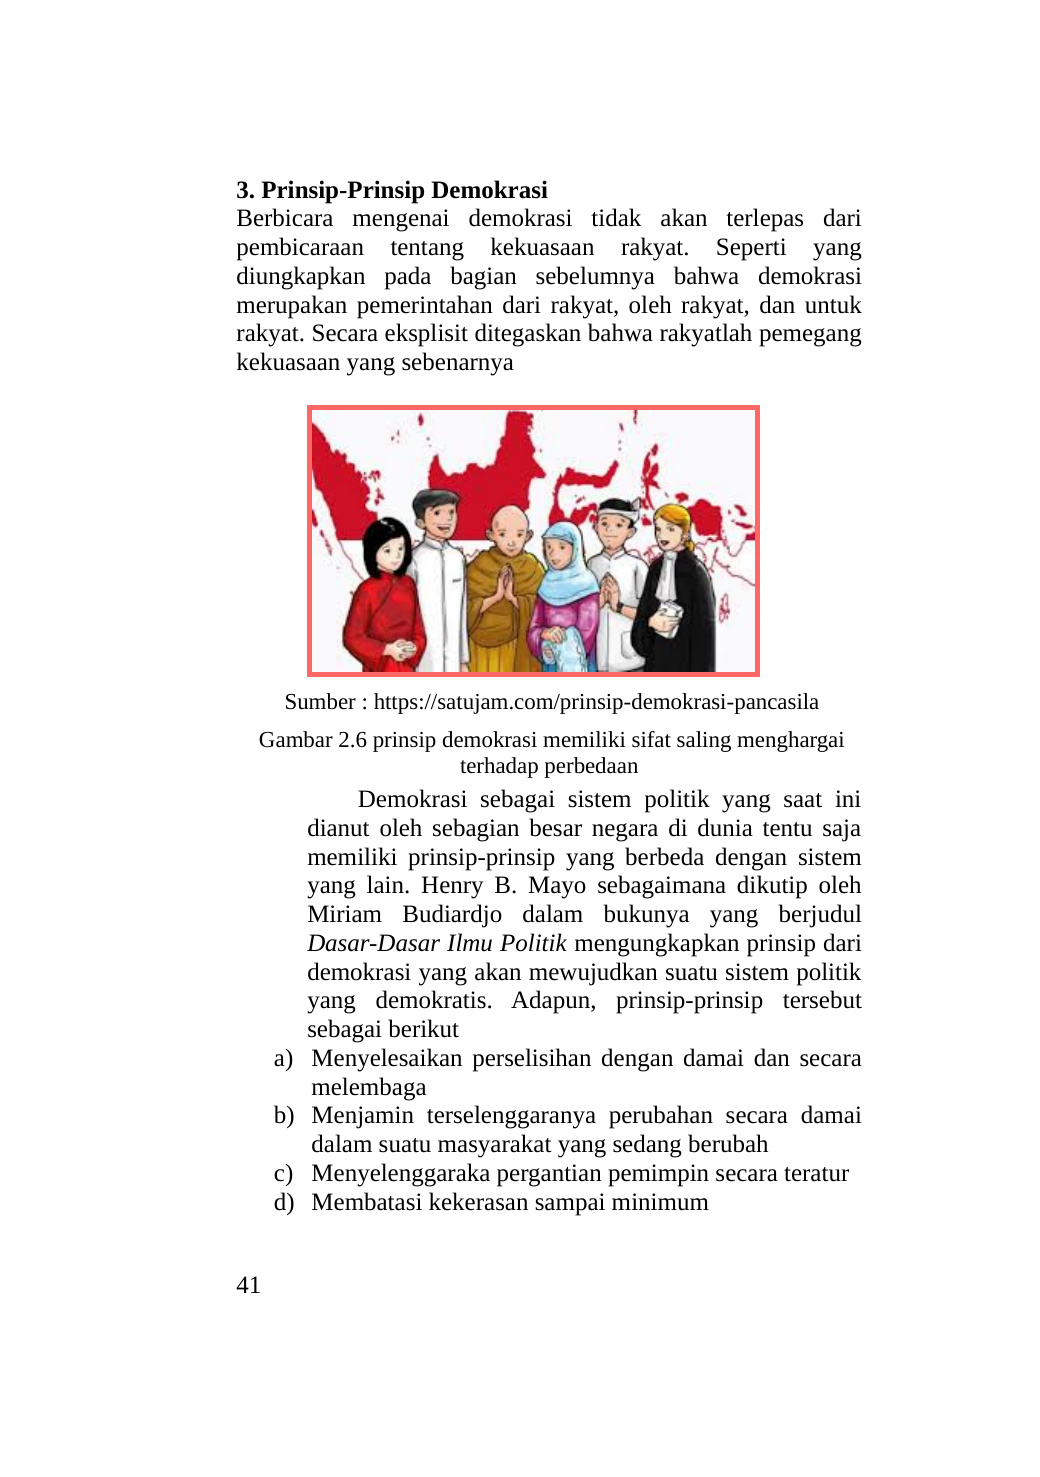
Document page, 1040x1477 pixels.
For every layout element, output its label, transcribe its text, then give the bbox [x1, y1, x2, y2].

list Membatasi kekerasan sampai minimum [274, 1187, 862, 1215]
list Menyelenggaraka pergantian pemimpin secara teratur [274, 1158, 862, 1187]
list Berbicara mengenai demokrasi tidak akan terlepas dari pembicaraan tentang kekuasaan rakyat. Seperti yang diungkapkan pada bagian sebelumnya bahwa demokrasi merupakan pemerintahan dari rakyat, oleh rakyat, dan untuk rakyat. Secara eksplisit ditegaskan bahwa rakyatlah pemegang kekuasaan yang sebenarnya [236, 203, 862, 376]
list Menyelesaikan perselisihan dengan damai dan secara melembaga [274, 1043, 862, 1100]
list Menjamin terselenggaranya perubahan secara damai dalam suatu masyarakat yang sedang berubah [274, 1100, 862, 1158]
list 3. Prinsip-Prinsip Demokrasi [236, 175, 862, 203]
table_cell Gambar 2.6 prinsip demokrasi memiliki sifat saling menghargai terhadap perbedaan [236, 720, 862, 784]
picture [312, 410, 755, 672]
table_header Sumber : https://satujam.com/prinsip-demokrasi-pancasila [236, 682, 862, 720]
text Demokrasi sebagai sistem politik yang saat ini dianut oleh sebagian besar negara di dunia tentu saja memiliki prinsip-prinsip yang berbeda dengan sistem yang lain. Henry B. Mayo sebagaimana dikutip oleh Miriam Budiardjo dalam bukunya yang berjudul Dasar-Dasar Ilmu Politik mengungkapkan prinsip dari demokrasi yang akan mewujudkan suatu sistem politik yang demokratis. Adapun, prinsip-prinsip tersebut sebagai berikut [307, 784, 862, 1043]
